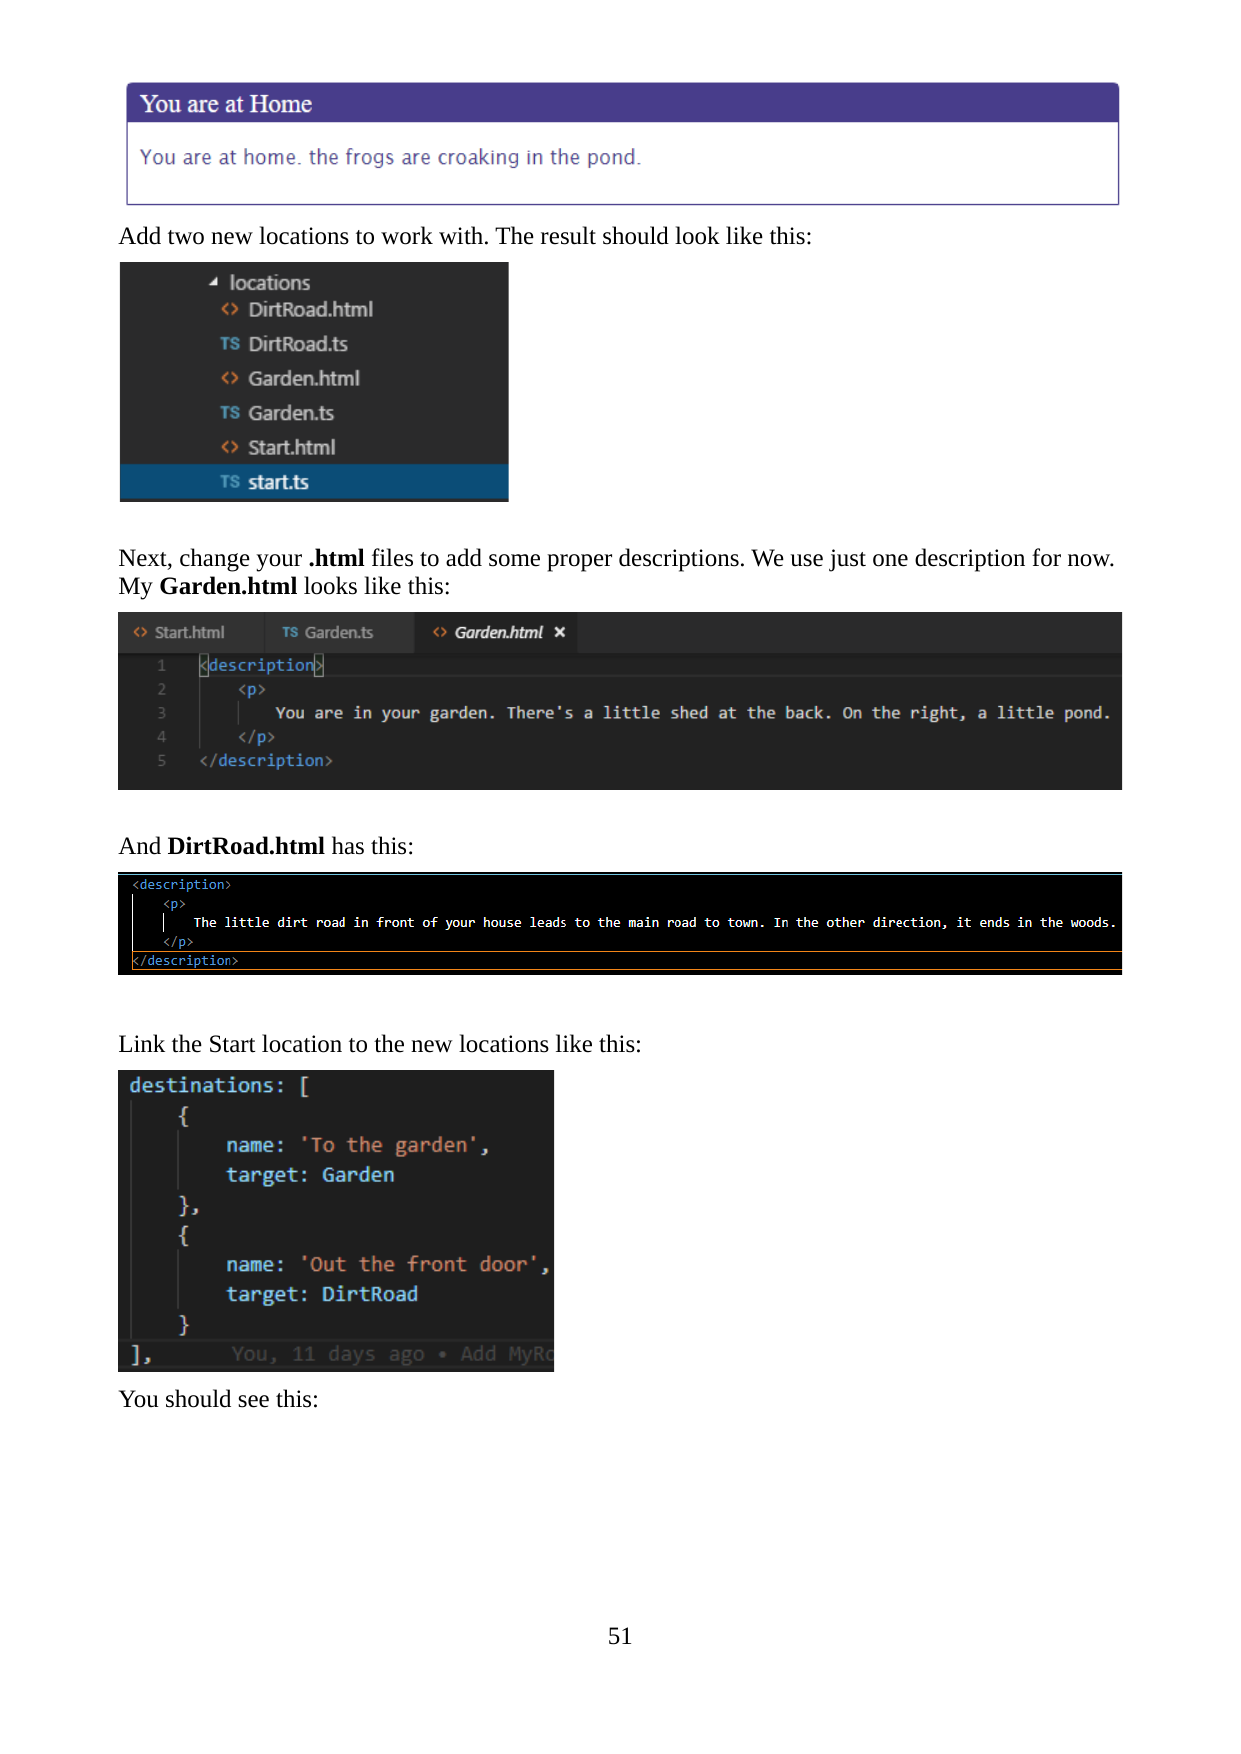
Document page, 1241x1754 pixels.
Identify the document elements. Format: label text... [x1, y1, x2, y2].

text Add two new locations to work with. The result should look like this: [118, 221, 1122, 250]
text Link the Start location to the new locations like this: [118, 1029, 1122, 1057]
text You should see this: [118, 1384, 1122, 1413]
text And DirtRoad.html has this: [118, 831, 1122, 859]
text Next, change your .html files to add some proper descriptions. We use just one description for now. My Garden.html looks like this: [118, 543, 1122, 600]
